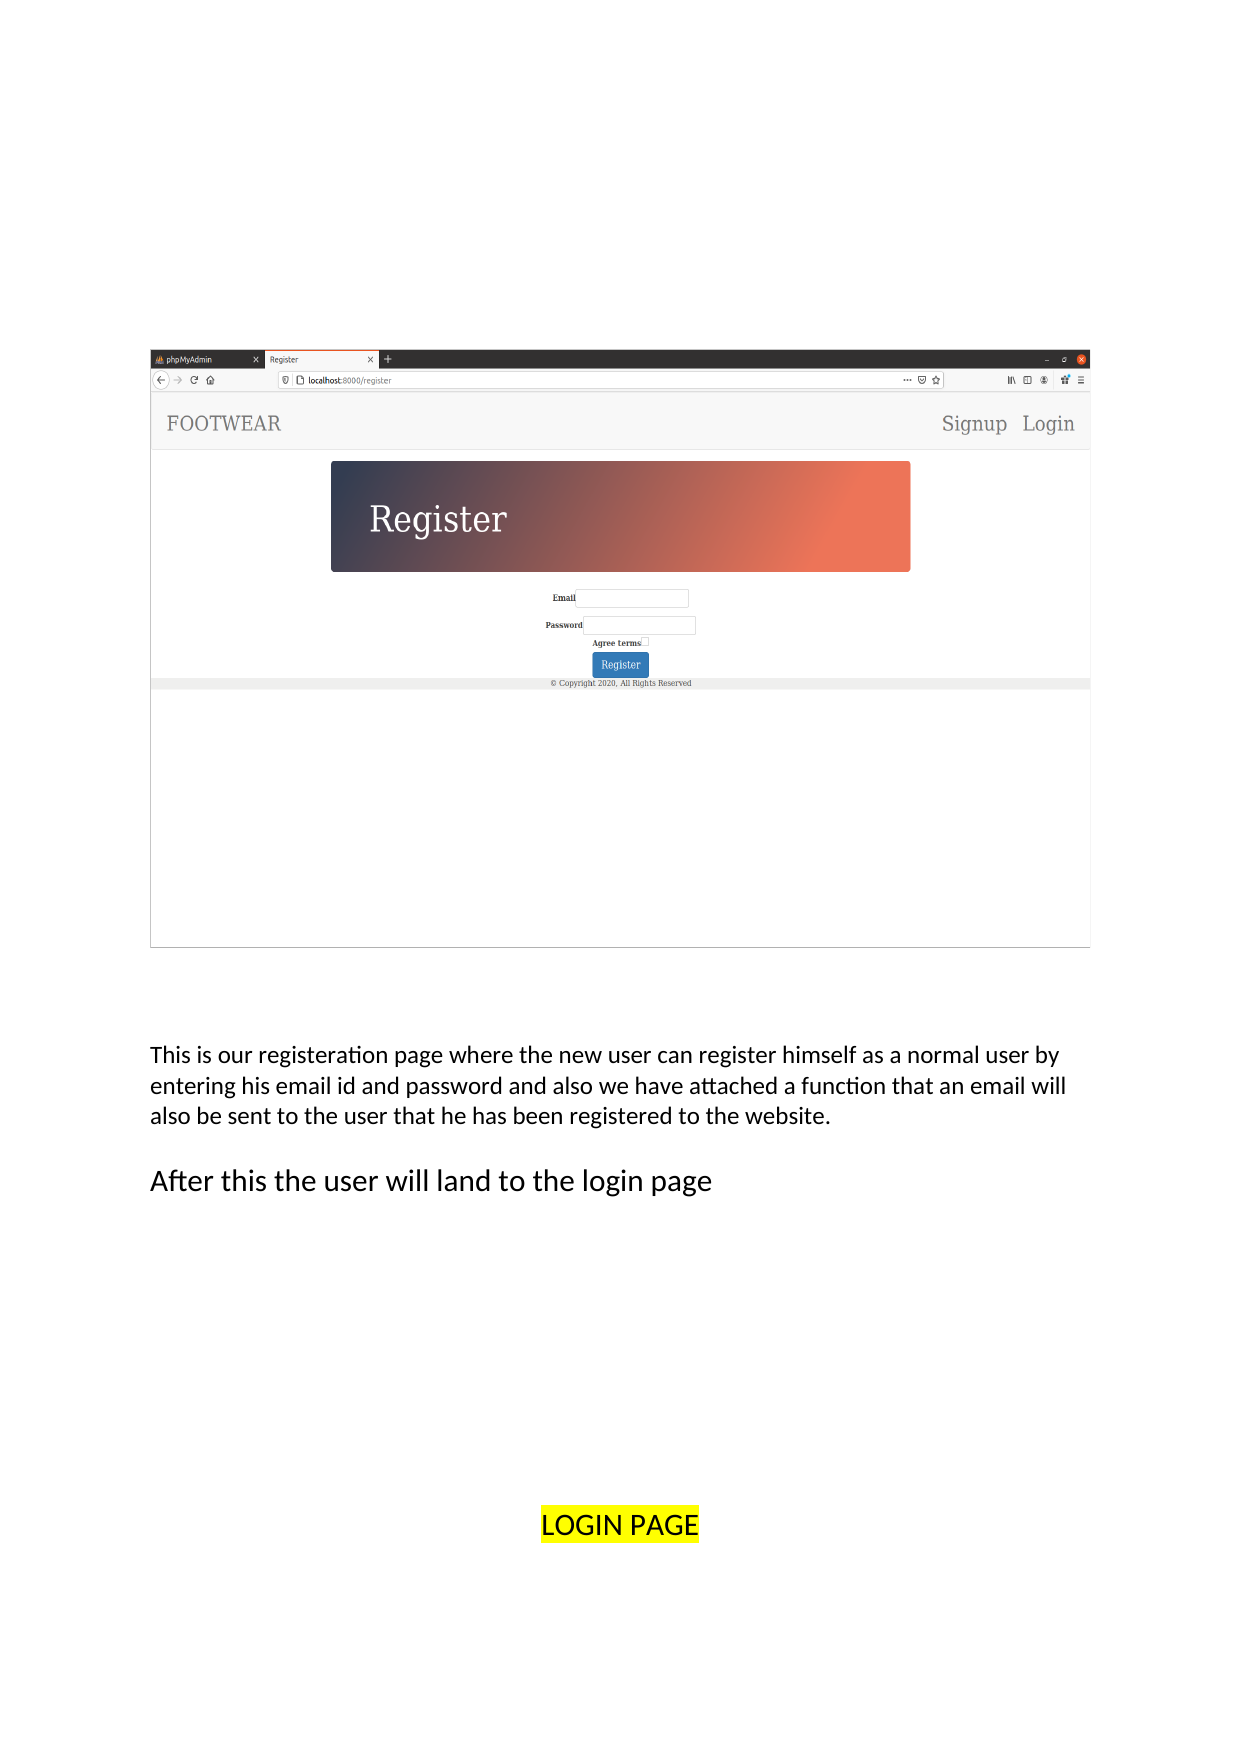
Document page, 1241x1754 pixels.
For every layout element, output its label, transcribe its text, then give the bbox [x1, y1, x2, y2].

picture [150, 349, 1091, 948]
list This is our registeration page where the new user can register himself as a normal user by entering his email id and password and also we have attached a function that an email will also be sent to the user that he has been registered to the website. [150, 1039, 1090, 1131]
list After this the user will land to the login page [150, 1161, 1090, 1199]
list LOGIN PAGE [150, 1504, 1090, 1543]
